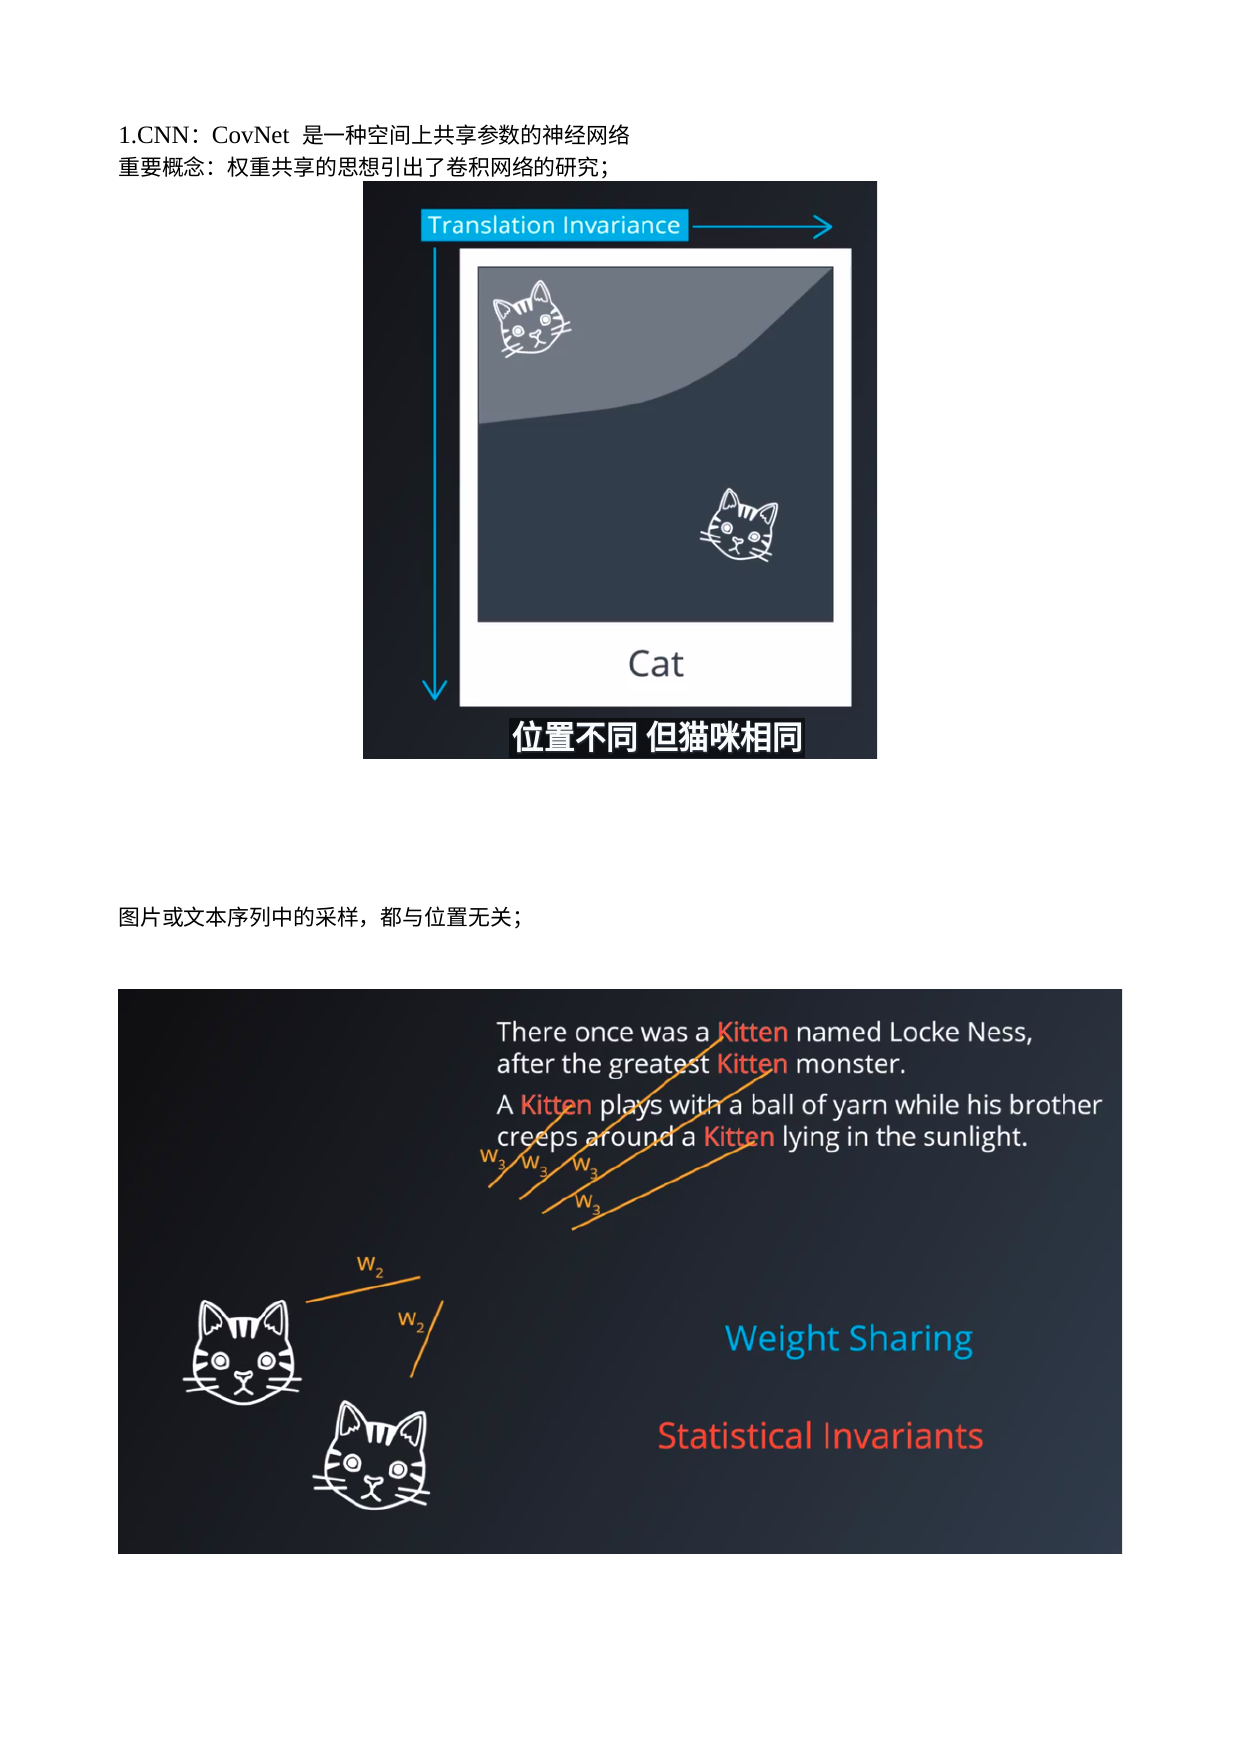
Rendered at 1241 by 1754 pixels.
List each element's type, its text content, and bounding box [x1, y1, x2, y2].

text 1.CNN：CovNet 是一种空间上共享参数的神经网络 [118, 118, 1122, 150]
picture [363, 181, 878, 759]
picture [118, 989, 1123, 1554]
text 重要概念：权重共享的思想引出了卷积网络的研究； [118, 150, 1122, 181]
text 图片或文本序列中的采样，都与位置无关； [118, 900, 1122, 932]
